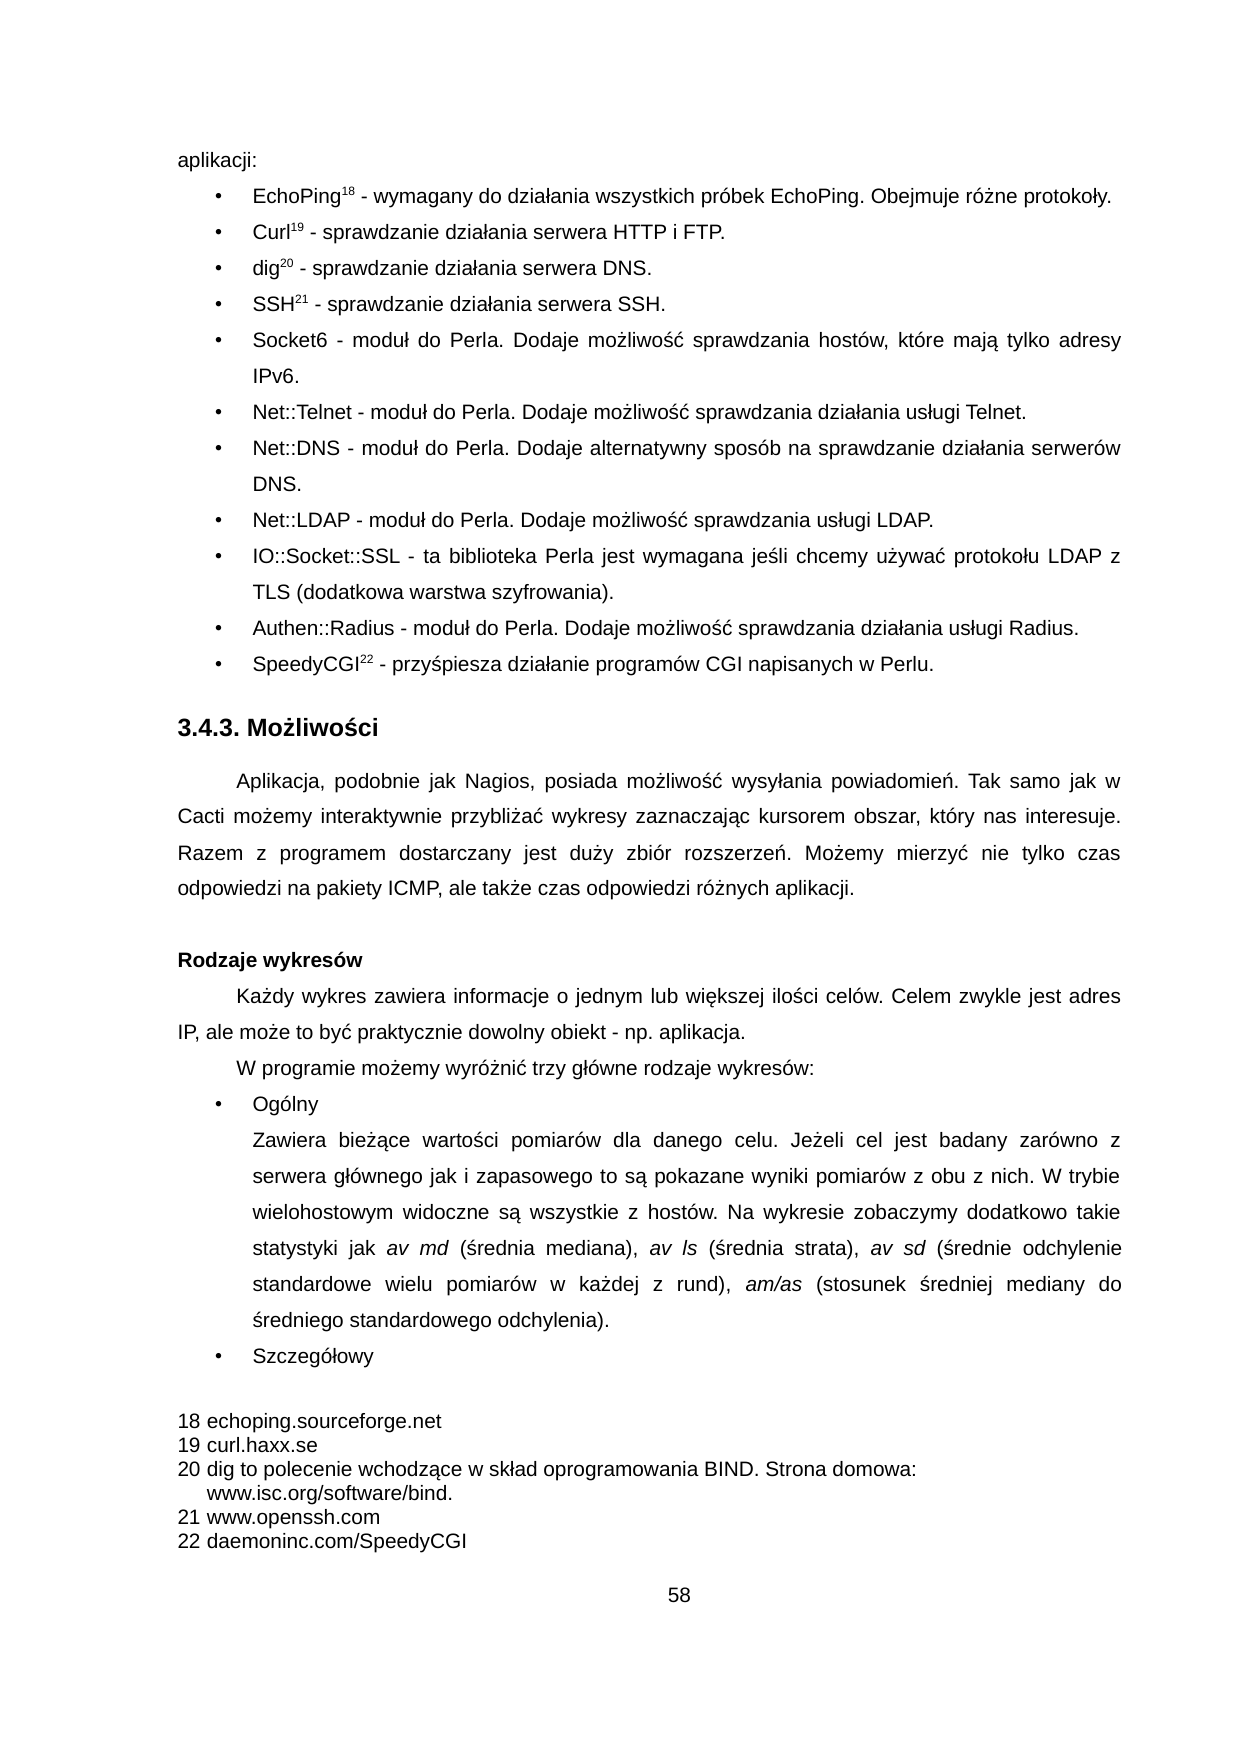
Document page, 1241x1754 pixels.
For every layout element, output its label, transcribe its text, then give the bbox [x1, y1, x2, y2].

text Aplikacja, podobnie jak Nagios, posiada możliwość wysyłania powiadomień. Tak samo jak w Cacti możemy interaktywnie przybliżać wykresy zaznaczając kursorem obszar, który nas interesuje. Razem z programem dostarczany jest duży zbiór rozszerzeń. Możemy mierzyć nie tylko czas odpowiedzi na pakiety ICMP, ale także czas odpowiedzi różnych aplikacji. [177, 768, 1122, 900]
list Socket6 - moduł do Perla. Dodaje możliwość sprawdzania hostów, które mają tylko adresy IPv6. [215, 328, 1122, 388]
list Curl - sprawdzanie działania serwera HTTP i FTP. [215, 219, 1122, 244]
subtitle 3.4.3. Możliwości [177, 713, 1122, 742]
list Szczegółowy [215, 1343, 1122, 1368]
text W programie możemy wyróżnić trzy główne rodzaje wykresów: [177, 1056, 1122, 1080]
list IO::Socket::SSL - ta biblioteka Perla jest wymagana jeśli chcemy używać protokołu LDAP z TLS (dodatkowa warstwa szyfrowania). [215, 544, 1122, 604]
text aplikacji: [177, 148, 1122, 172]
list dig to polecenie wchodzące w skład oprogramowania BIND. Strona domowa: www.isc.org/software/bind. [177, 1457, 1122, 1505]
list Net::DNS - moduł do Perla. Dodaje alternatywny sposób na sprawdzanie działania serwerów DNS. [215, 436, 1122, 496]
list Net::Telnet - moduł do Perla. Dodaje możliwość sprawdzania działania usługi Telnet. [215, 400, 1122, 424]
list SSH - sprawdzanie działania serwera SSH. [215, 292, 1122, 316]
list curl.haxx.se [177, 1433, 1122, 1457]
list EchoPing - wymagany do działania wszystkich próbek EchoPing. Obejmuje różne protokoły. [215, 183, 1122, 208]
list dig - sprawdzanie działania serwera DNS. [215, 256, 1122, 280]
list echoping.sourceforge.net [177, 1409, 1122, 1433]
text Rodzaje wykresów [177, 948, 1122, 972]
list Ogólny [215, 1092, 1122, 1116]
list Authen::Radius - moduł do Perla. Dodaje możliwość sprawdzania działania usługi Radius. [215, 616, 1122, 640]
list www.openssh.com [177, 1505, 1122, 1529]
list daemoninc.com/SpeedyCGI [177, 1529, 1122, 1553]
list Net::LDAP - moduł do Perla. Dodaje możliwość sprawdzania usługi LDAP. [215, 508, 1122, 532]
list SpeedyCGI - przyśpiesza działanie programów CGI napisanych w Perlu. [215, 652, 1122, 676]
text Każdy wykres zawiera informacje o jednym lub większej ilości celów. Celem zwykle jest adres IP, ale może to być praktycznie dowolny obiekt - np. aplikacja. [177, 984, 1122, 1044]
list Zawiera bieżące wartości pomiarów dla danego celu. Jeżeli cel jest badany zarówno z serwera głównego jak i zapasowego to są pokazane wyniki pomiarów z obu z nich. W trybie wielohostowym widoczne są wszystkie z hostów. Na wykresie zobaczymy dodatkowo takie statystyki jak av md (średnia mediana), av ls (średnia strata), av sd (średnie odchylenie standardowe wielu pomiarów w każdej z rund), am/as (stosunek średniej mediany do średniego standardowego odchylenia). [215, 1128, 1122, 1332]
